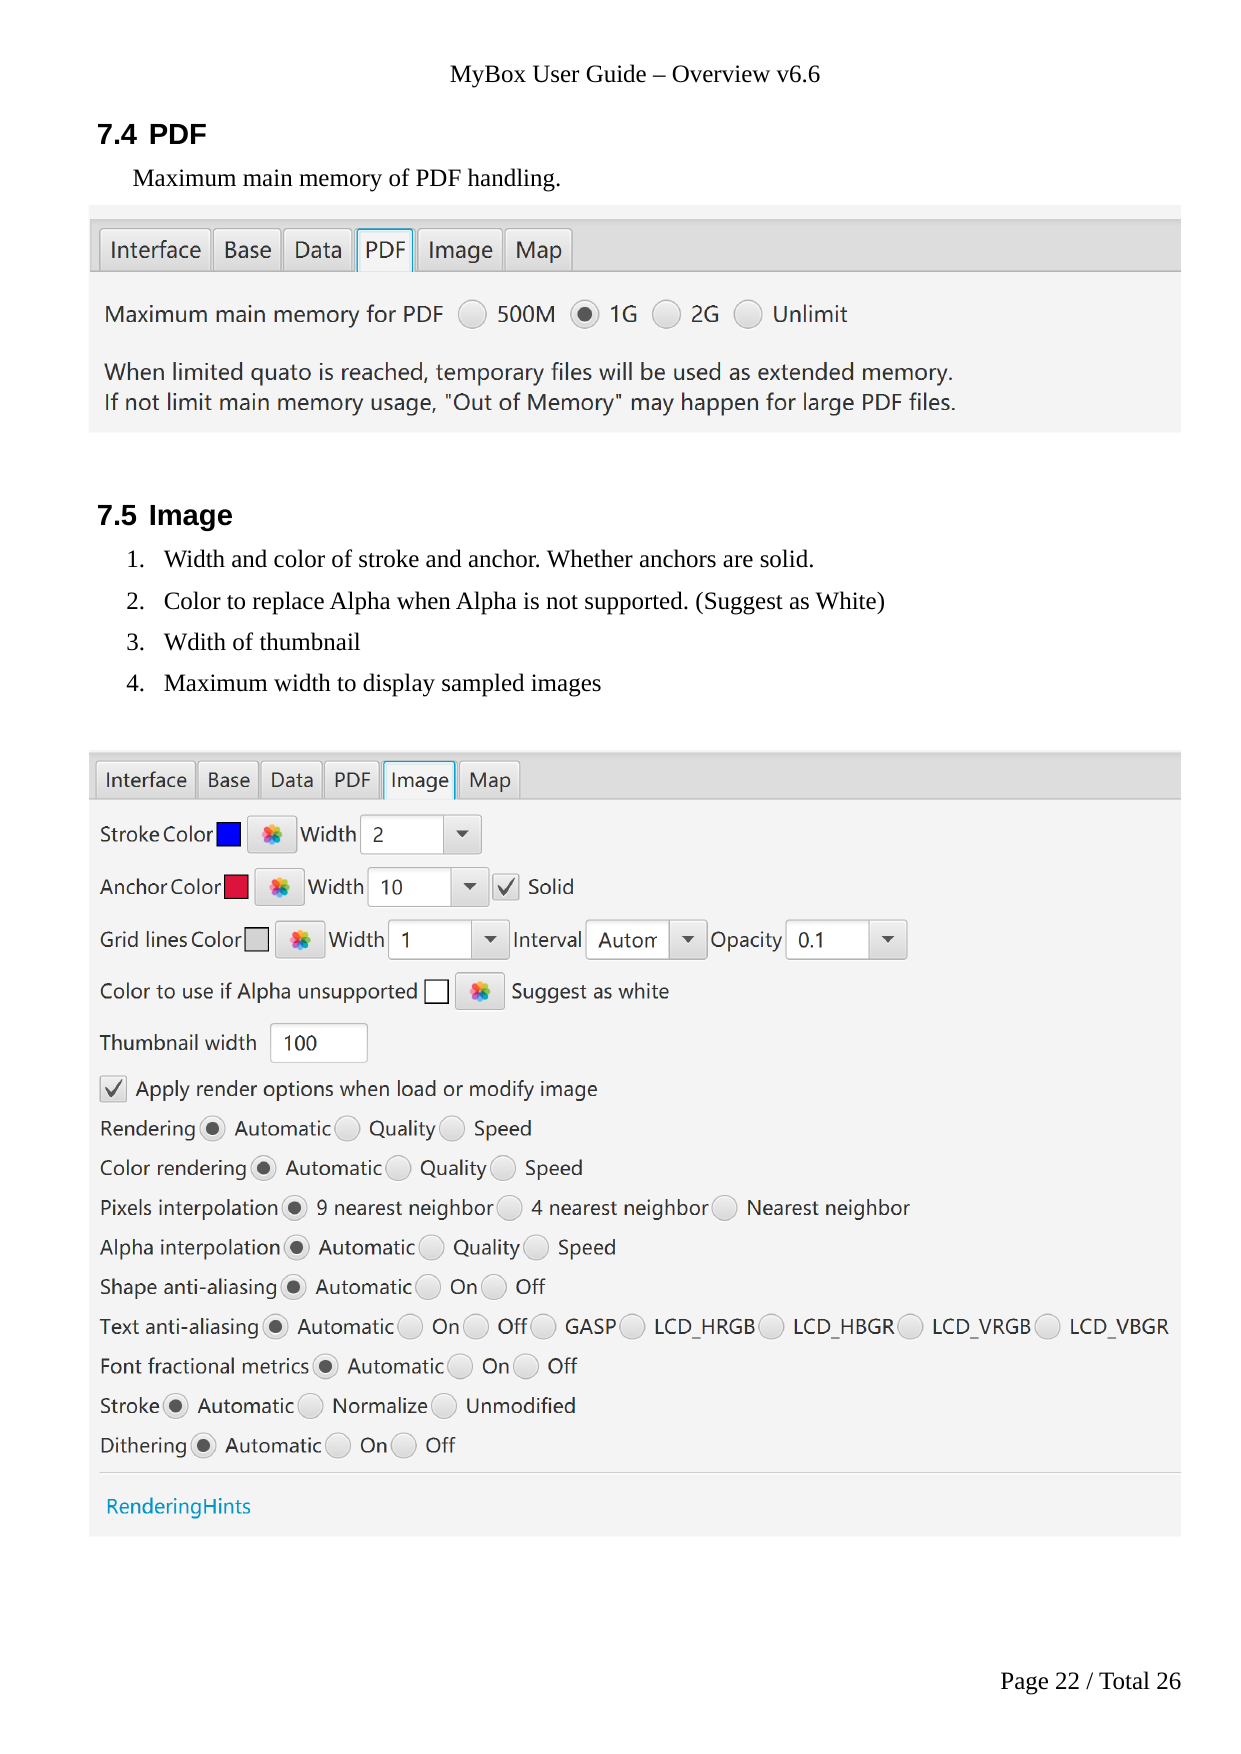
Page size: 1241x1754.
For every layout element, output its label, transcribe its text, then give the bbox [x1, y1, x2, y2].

picture [88, 204, 1182, 433]
list Maximum width to display sampled images [126, 668, 1181, 697]
list Wdith of thumbnail [126, 627, 1181, 656]
list Color to replace Alpha when Alpha is not supported. (Suggest as White) [126, 586, 1181, 614]
subtitle PDF [88, 117, 1181, 151]
list Width and color of stroke and anchor. Whether anchors are solid. [126, 544, 1181, 573]
subtitle Image [88, 498, 1181, 532]
text Maximum main memory of PDF handling. [88, 163, 1181, 192]
picture [88, 750, 1182, 1537]
